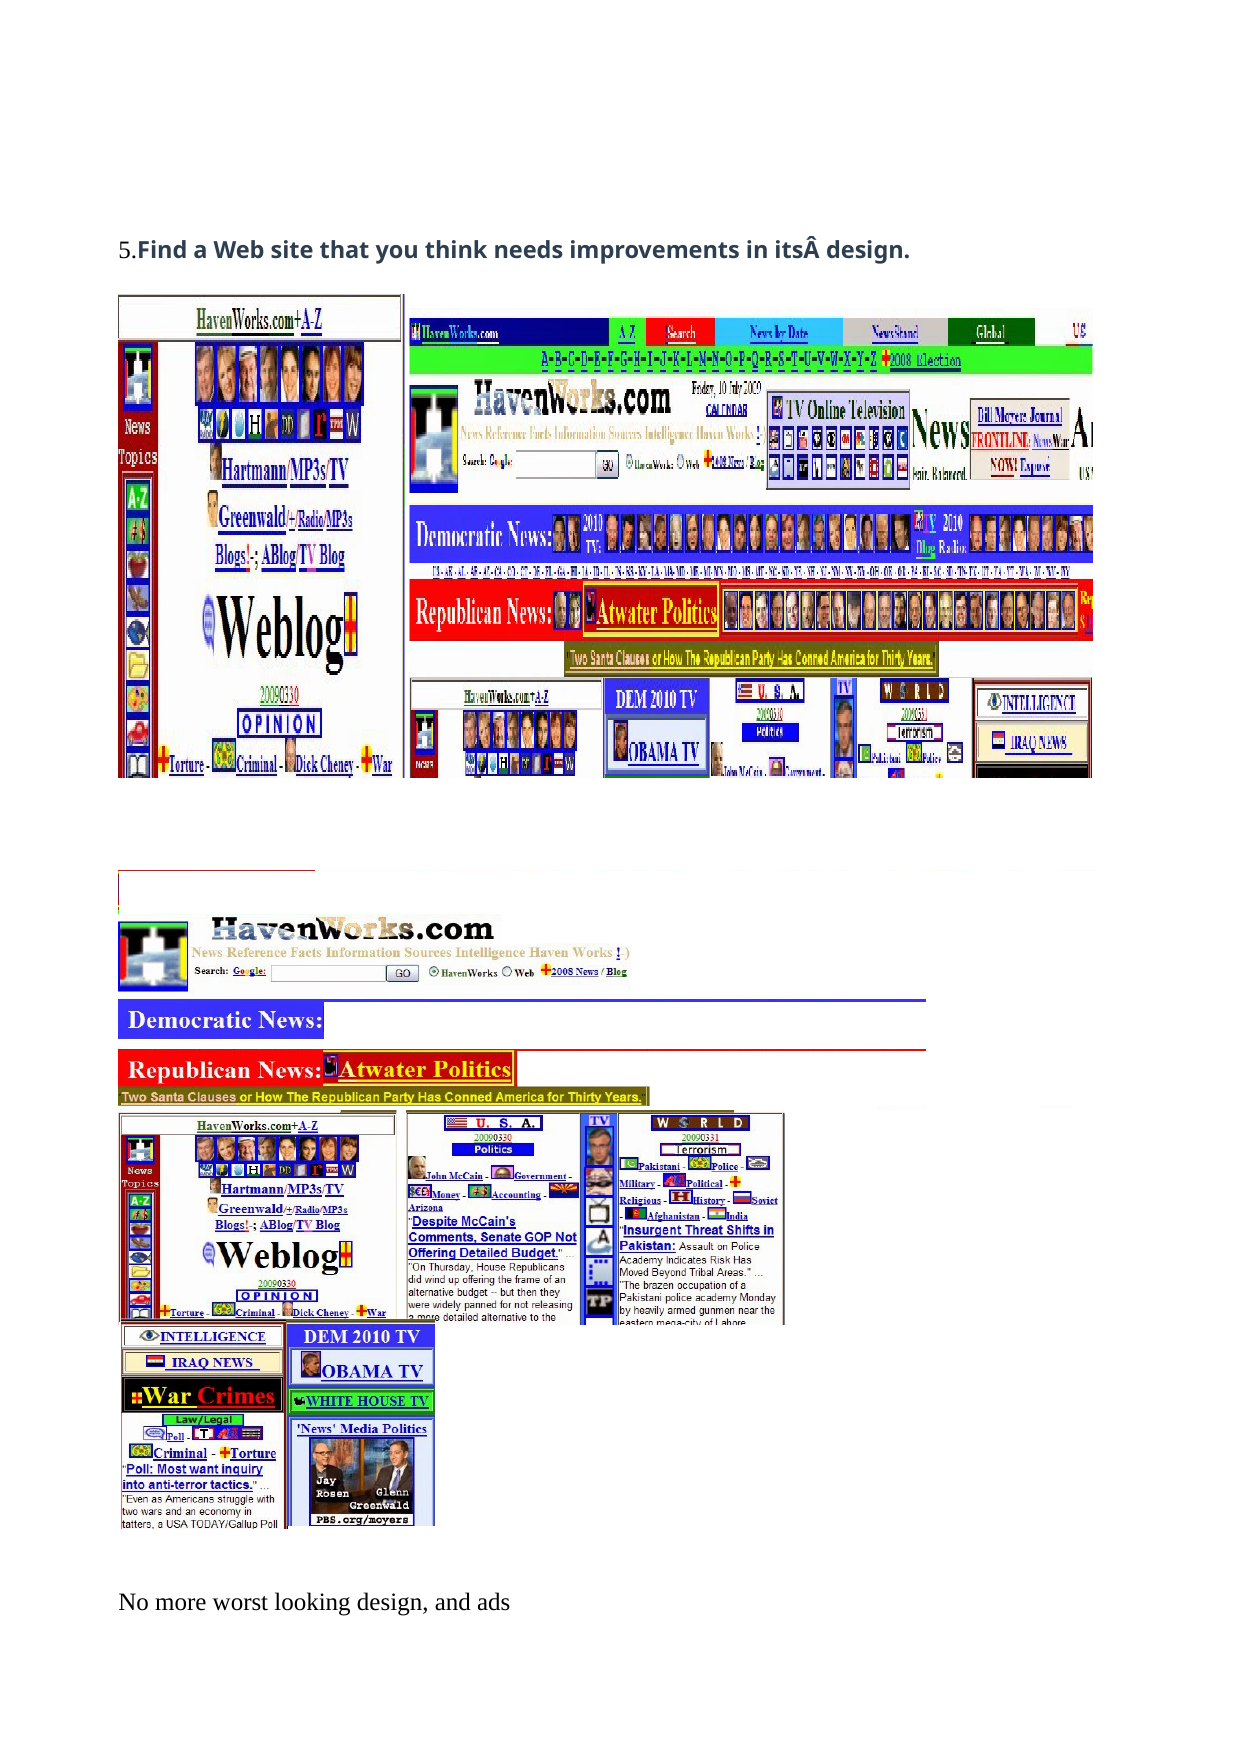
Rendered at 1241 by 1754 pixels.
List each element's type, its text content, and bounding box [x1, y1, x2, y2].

text 5.Find a Web site that you think needs improvements in itsÂ design. [118, 233, 1122, 294]
picture [118, 870, 1122, 1587]
text No more worst looking design, and ads [118, 1587, 1122, 1616]
text [118, 864, 1122, 870]
picture [118, 294, 1122, 778]
